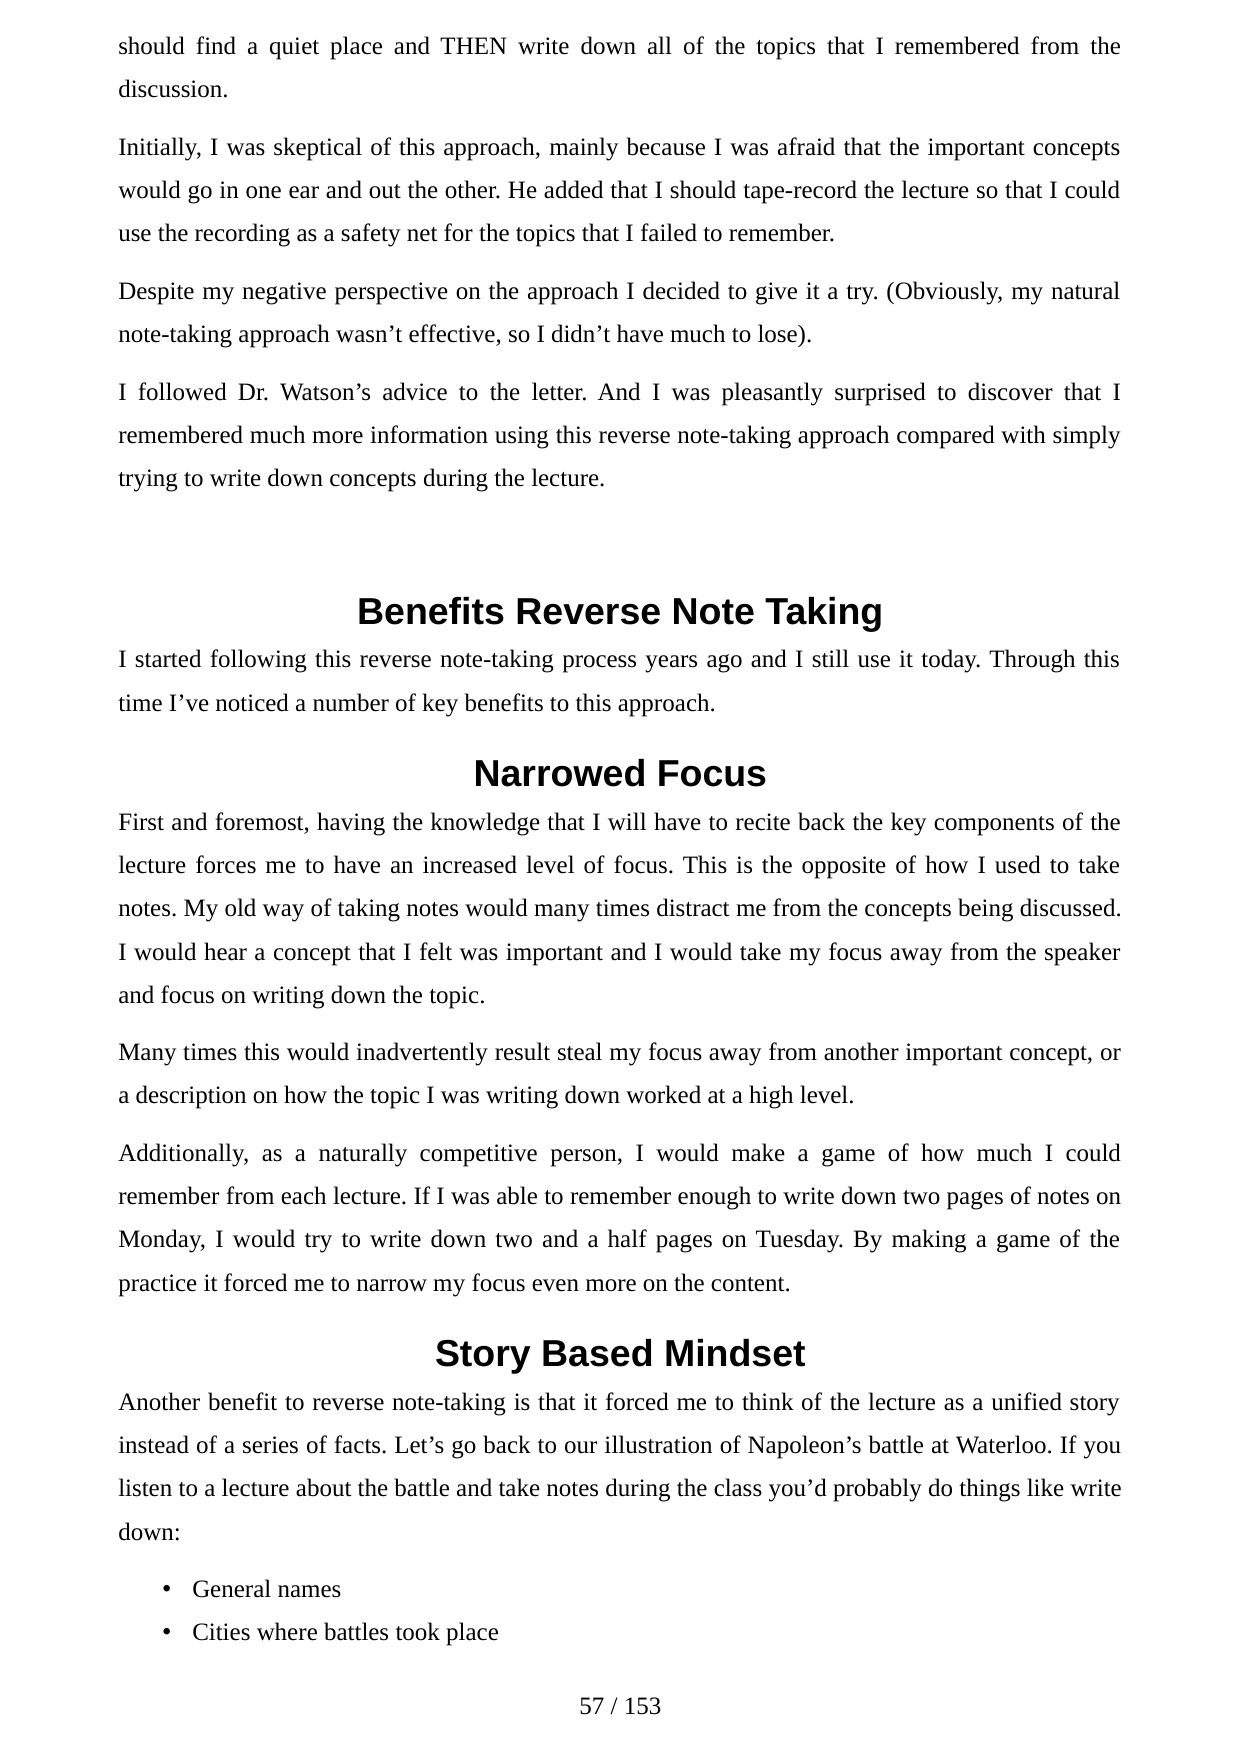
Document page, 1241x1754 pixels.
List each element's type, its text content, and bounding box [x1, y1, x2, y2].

text I started following this reverse note-taking process years ago and I still use it today. Through this time I’ve noticed a number of key benefits to this approach. [118, 644, 1122, 716]
text Despite my negative perspective on the approach I decided to give it a try. (Obviously, my natural note-taking approach wasn’t effective, so I didn’t have much to lose). [118, 276, 1122, 348]
subtitle Story Based Mindset [118, 1332, 1122, 1375]
text Many times this would inadvertently result steal my focus away from another important concept, or a description on how the topic I was writing down worked at a high level. [118, 1037, 1122, 1109]
list Cities where battles took place [162, 1617, 1122, 1646]
subtitle Narrowed Focus [118, 752, 1122, 795]
subtitle Benefits Reverse Note Taking [118, 589, 1122, 632]
text Additionally, as a naturally competitive person, I would make a game of how much I could remember from each lecture. If I was able to remember enough to write down two pages of notes on Monday, I would try to write down two and a half pages on Tuesday. By making a game of the practice it forced me to narrow my focus even more on the content. [118, 1138, 1122, 1296]
text I followed Dr. Watson’s advice to the letter. And I was pleasantly surprised to discover that I remembered much more information using this reverse note-taking approach compared with simply trying to write down concepts during the lecture. [118, 377, 1122, 492]
text Another benefit to reverse note-taking is that it forced me to think of the lecture as a unified story instead of a series of facts. Let’s go back to our illustration of Napoleon’s battle at Waterloo. If you listen to a lecture about the battle and take notes during the class you’d probably do things like write down: [118, 1387, 1122, 1545]
text Initially, I was skeptical of this approach, mainly because I was afraid that the important concepts would go in one ear and out the other. He added that I should tape-record the lecture so that I could use the recording as a safety net for the topics that I failed to remember. [118, 132, 1122, 247]
list General names [162, 1574, 1122, 1603]
text First and foremost, having the knowledge that I will have to recite back the key components of the lecture forces me to have an increased level of focus. This is the opposite of how I used to take notes. My old way of taking notes would many times distract me from the concepts being discussed. I would hear a concept that I felt was important and I would take my focus away from the speaker and focus on writing down the topic. [118, 807, 1122, 1008]
text should find a quiet place and THEN write down all of the topics that I remembered from the discussion. [118, 31, 1122, 103]
